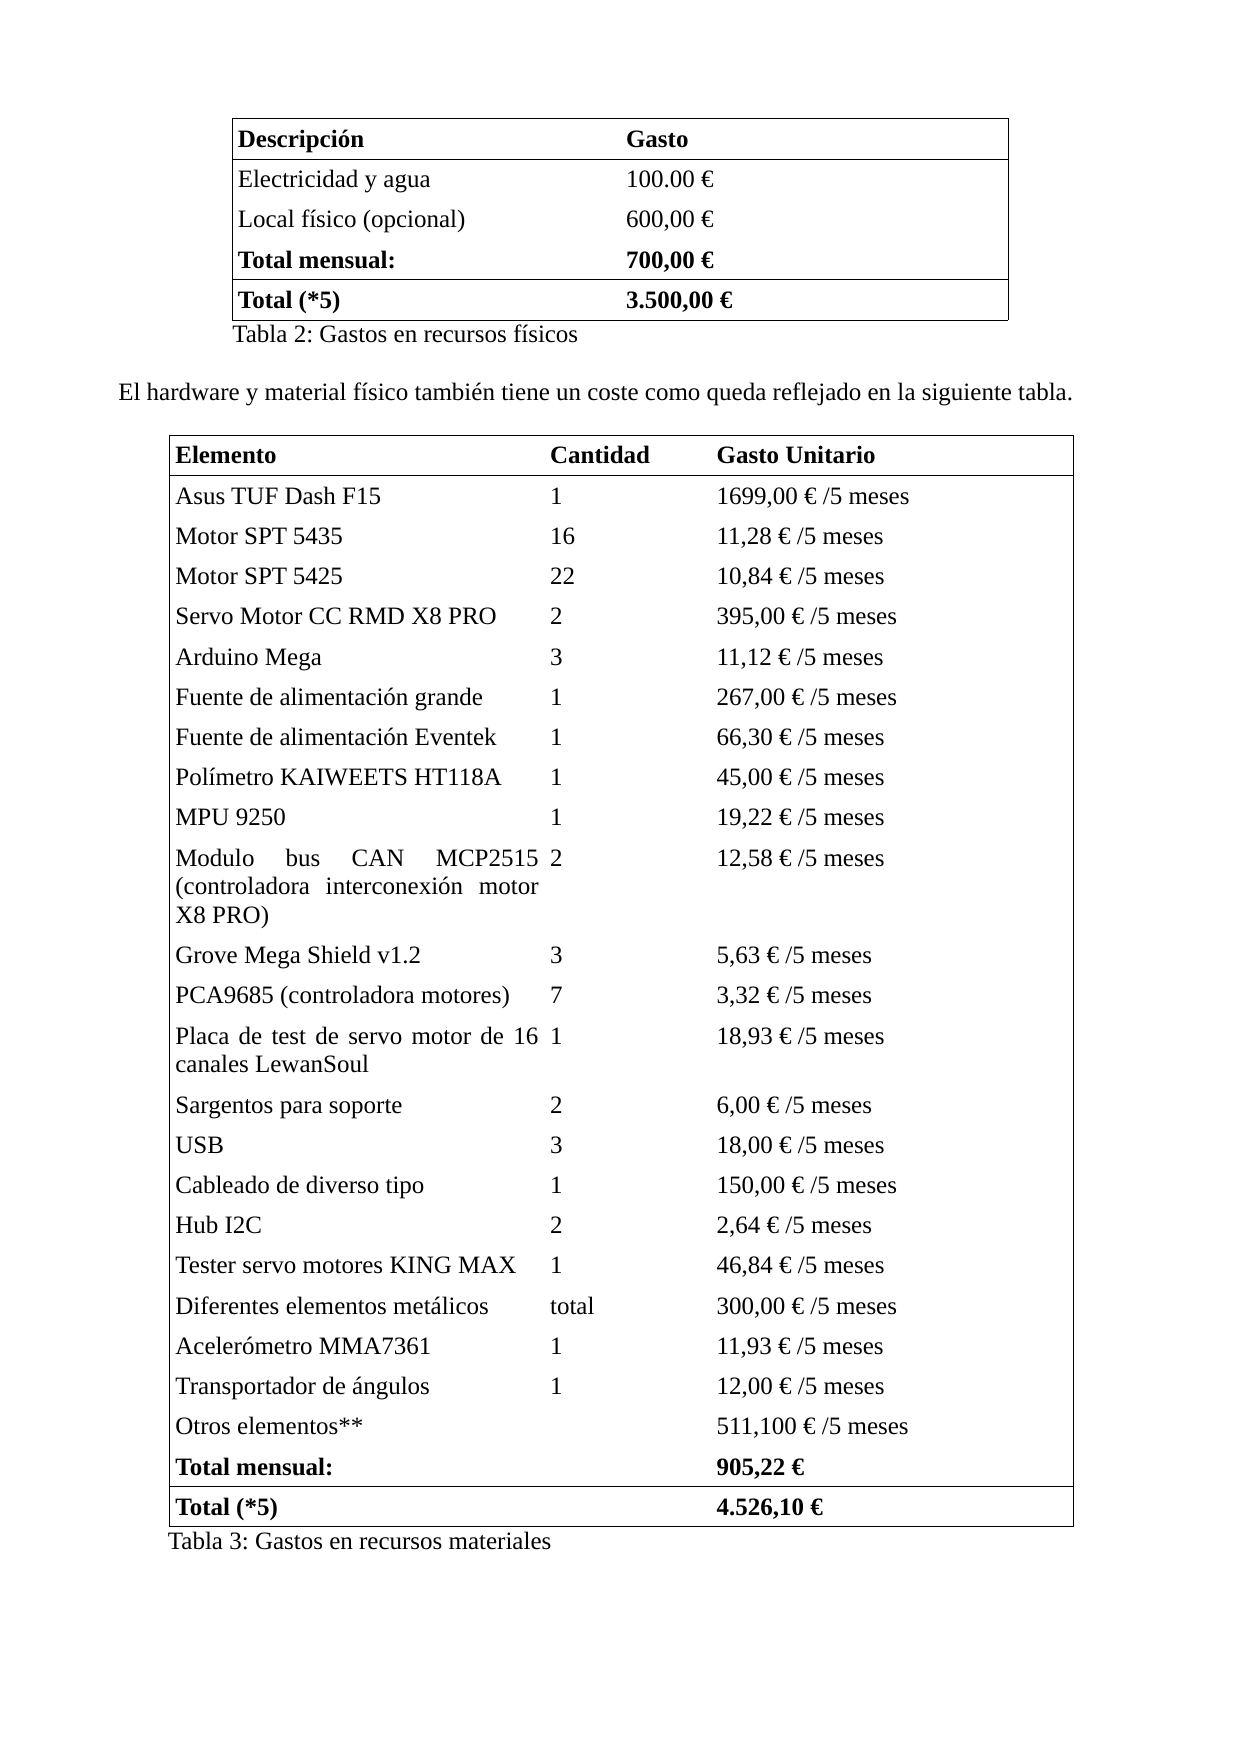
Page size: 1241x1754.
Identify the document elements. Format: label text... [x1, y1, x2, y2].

table_cell 12,00 € /5 meses [711, 1365, 1073, 1406]
table_cell Sargentos para soporte [170, 1084, 544, 1124]
table_cell 46,84 € /5 meses [711, 1245, 1073, 1285]
table_cell Asus TUF Dash F15 [170, 476, 544, 515]
table_cell 7 [544, 975, 711, 1015]
table_cell 2 [544, 1205, 711, 1245]
table_cell 1 [544, 476, 711, 515]
table_cell 905,22 € [711, 1446, 1073, 1486]
table_cell 3 [544, 636, 711, 676]
table_cell 1 [544, 676, 711, 716]
table_cell Modulo bus CAN MCP2515 (controladora interconexión motor X8 PRO) [170, 837, 544, 934]
table_header Gasto [620, 119, 1008, 158]
table_cell 700,00 € [620, 239, 1008, 279]
table_cell 150,00 € /5 meses [711, 1164, 1073, 1204]
table_cell 66,30 € /5 meses [711, 716, 1073, 756]
table_cell Hub I2C [170, 1205, 544, 1245]
table_cell Total (*5) [170, 1487, 544, 1526]
table_cell 22 [544, 555, 711, 596]
text Tabla 3: Gastos en recursos materiales [168, 1526, 1073, 1555]
table_cell Arduino Mega [170, 636, 544, 676]
table_cell 300,00 € /5 meses [711, 1285, 1073, 1325]
table_cell 600,00 € [620, 199, 1008, 239]
table_cell 2,64 € /5 meses [711, 1205, 1073, 1245]
table_cell 1 [544, 1325, 711, 1365]
table_cell Total (*5) [233, 280, 620, 319]
table_cell 1 [544, 797, 711, 837]
text El hardware y material físico también tiene un coste como queda reflejado en la siguiente tabla. [118, 377, 1122, 406]
table_cell Motor SPT 5435 [170, 515, 544, 555]
table_cell [544, 1487, 711, 1526]
table_cell total [544, 1285, 711, 1325]
table_cell 511,100 € /5 meses [711, 1406, 1073, 1446]
table_cell Servo Motor CC RMD X8 PRO [170, 596, 544, 636]
table_cell Otros elementos** [170, 1406, 544, 1446]
table_cell 18,93 € /5 meses [711, 1015, 1073, 1084]
text Tabla 2: Gastos en recursos físicos [232, 321, 1008, 348]
table_cell [544, 1446, 711, 1486]
table_cell 16 [544, 515, 711, 555]
table_cell USB [170, 1124, 544, 1164]
table_cell 3 [544, 1124, 711, 1164]
table_cell Placa de test de servo motor de 16 canales LewanSoul [170, 1015, 544, 1084]
table_cell Transportador de ángulos [170, 1365, 544, 1406]
table_cell 45,00 € /5 meses [711, 756, 1073, 797]
table_cell 1699,00 € /5 meses [711, 476, 1073, 515]
table_cell Polímetro KAIWEETS HT118A [170, 756, 544, 797]
table_cell 3 [544, 935, 711, 975]
table_cell 4.526,10 € [711, 1487, 1073, 1526]
table_cell 3.500,00 € [620, 280, 1008, 319]
table_cell Acelerómetro MMA7361 [170, 1325, 544, 1365]
table_cell Grove Mega Shield v1.2 [170, 935, 544, 975]
table_cell 1 [544, 1015, 711, 1084]
table_cell [544, 1406, 711, 1446]
table_cell PCA9685 (controladora motores) [170, 975, 544, 1015]
table_cell Total mensual: [170, 1446, 544, 1486]
table_cell 1 [544, 1365, 711, 1406]
table_cell 12,58 € /5 meses [711, 837, 1073, 934]
table_cell 18,00 € /5 meses [711, 1124, 1073, 1164]
table_cell 19,22 € /5 meses [711, 797, 1073, 837]
table_cell 10,84 € /5 meses [711, 555, 1073, 596]
table_header Elemento [170, 436, 544, 475]
table_cell 11,12 € /5 meses [711, 636, 1073, 676]
table_cell 11,93 € /5 meses [711, 1325, 1073, 1365]
table_cell Tester servo motores KING MAX [170, 1245, 544, 1285]
table_cell 5,63 € /5 meses [711, 935, 1073, 975]
table_cell 1 [544, 1164, 711, 1204]
table_cell 2 [544, 596, 711, 636]
table_cell 6,00 € /5 meses [711, 1084, 1073, 1124]
table_cell 395,00 € /5 meses [711, 596, 1073, 636]
table_cell MPU 9250 [170, 797, 544, 837]
table_cell Cableado de diverso tipo [170, 1164, 544, 1204]
table_cell Electricidad y agua [233, 160, 620, 199]
table_cell 1 [544, 756, 711, 797]
table_cell 1 [544, 1245, 711, 1285]
table_cell 2 [544, 1084, 711, 1124]
table_cell Fuente de alimentación grande [170, 676, 544, 716]
table_cell 2 [544, 837, 711, 934]
table_cell Total mensual: [233, 239, 620, 279]
table_header Descripción [233, 119, 620, 158]
table_cell Local físico (opcional) [233, 199, 620, 239]
table_cell 3,32 € /5 meses [711, 975, 1073, 1015]
table_cell 1 [544, 716, 711, 756]
table_cell Fuente de alimentación Eventek [170, 716, 544, 756]
table_header Gasto Unitario [711, 436, 1073, 475]
table_cell Motor SPT 5425 [170, 555, 544, 596]
table_cell 100,00 € [620, 160, 1008, 199]
table_header Cantidad [544, 436, 711, 475]
table_cell 11,28 € /5 meses [711, 515, 1073, 555]
table_cell 267,00 € /5 meses [711, 676, 1073, 716]
table_cell Diferentes elementos metálicos [170, 1285, 544, 1325]
